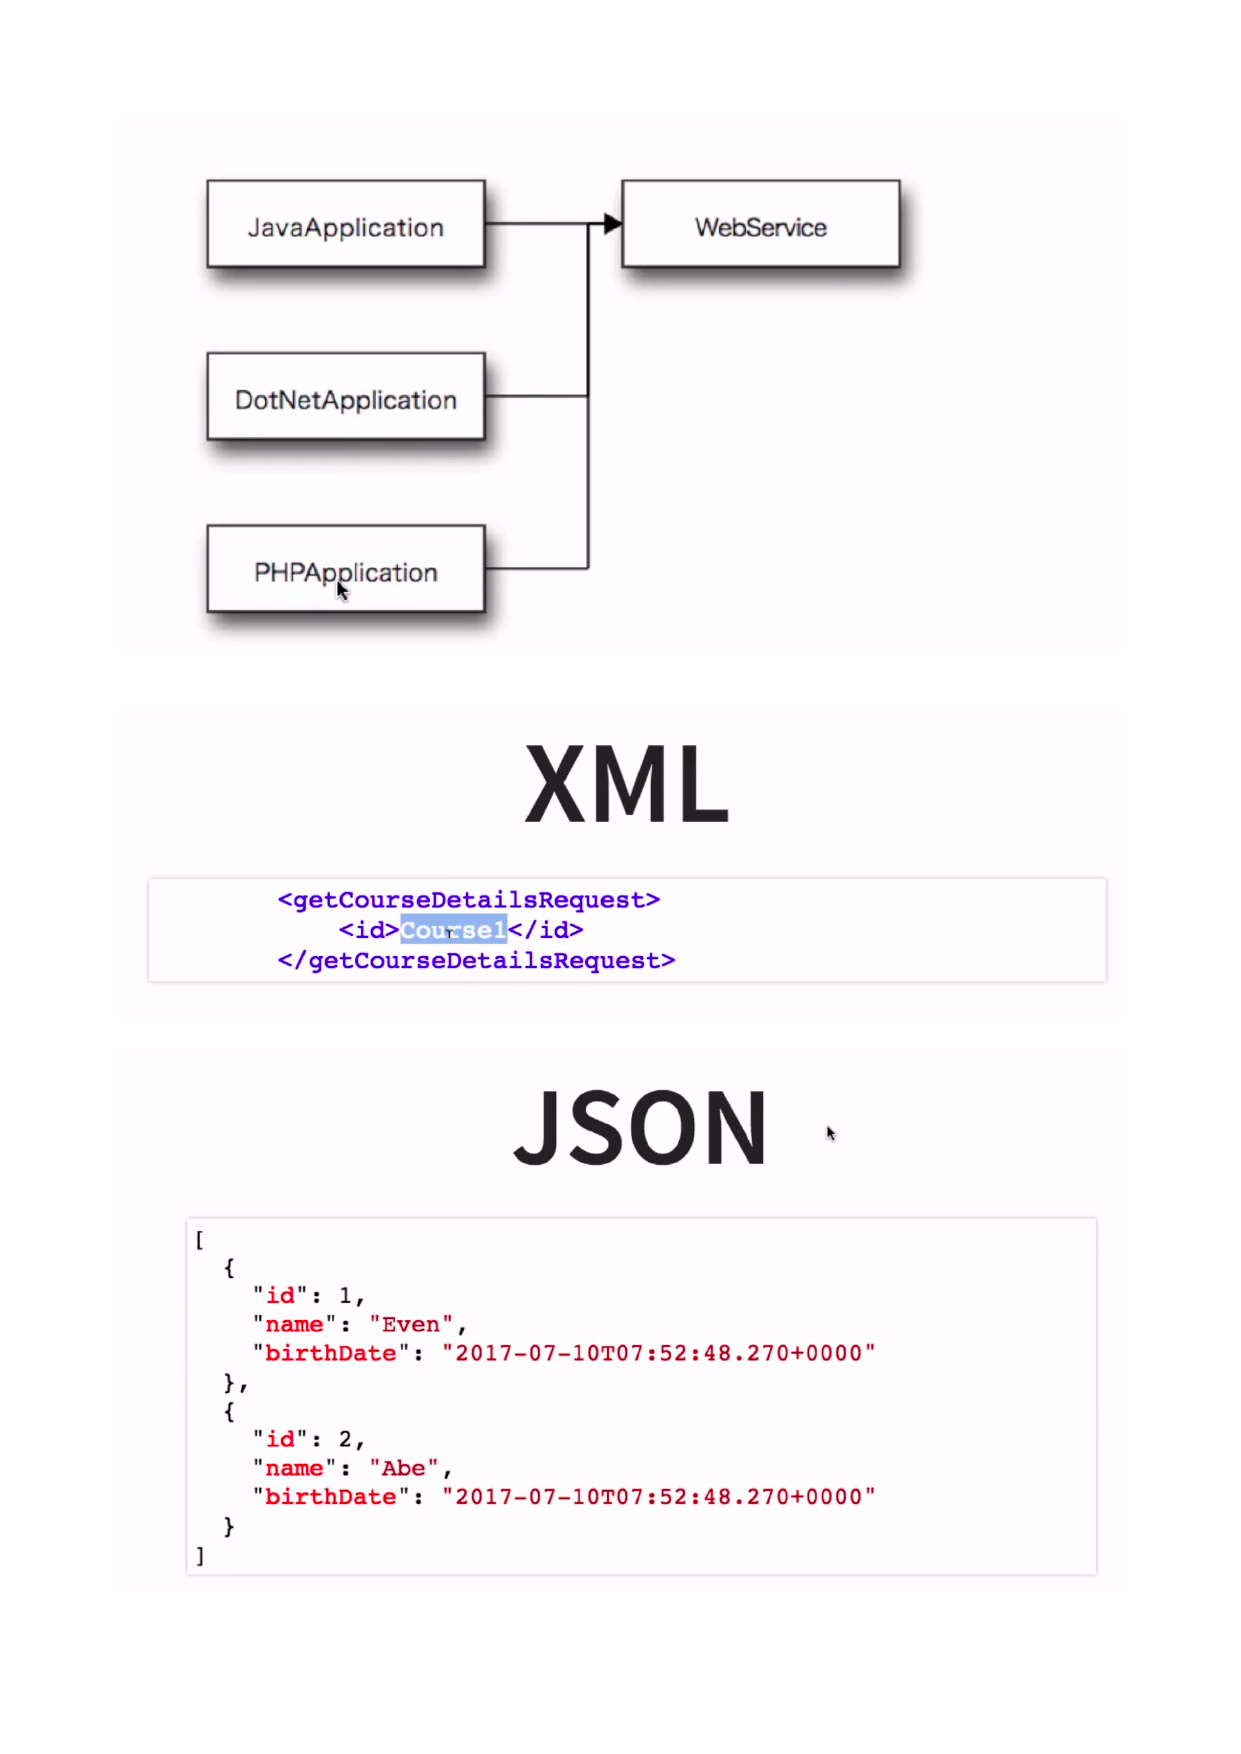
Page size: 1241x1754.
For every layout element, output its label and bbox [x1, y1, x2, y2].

picture [118, 1047, 1123, 1592]
picture [118, 708, 1123, 1019]
picture [118, 118, 1123, 651]
